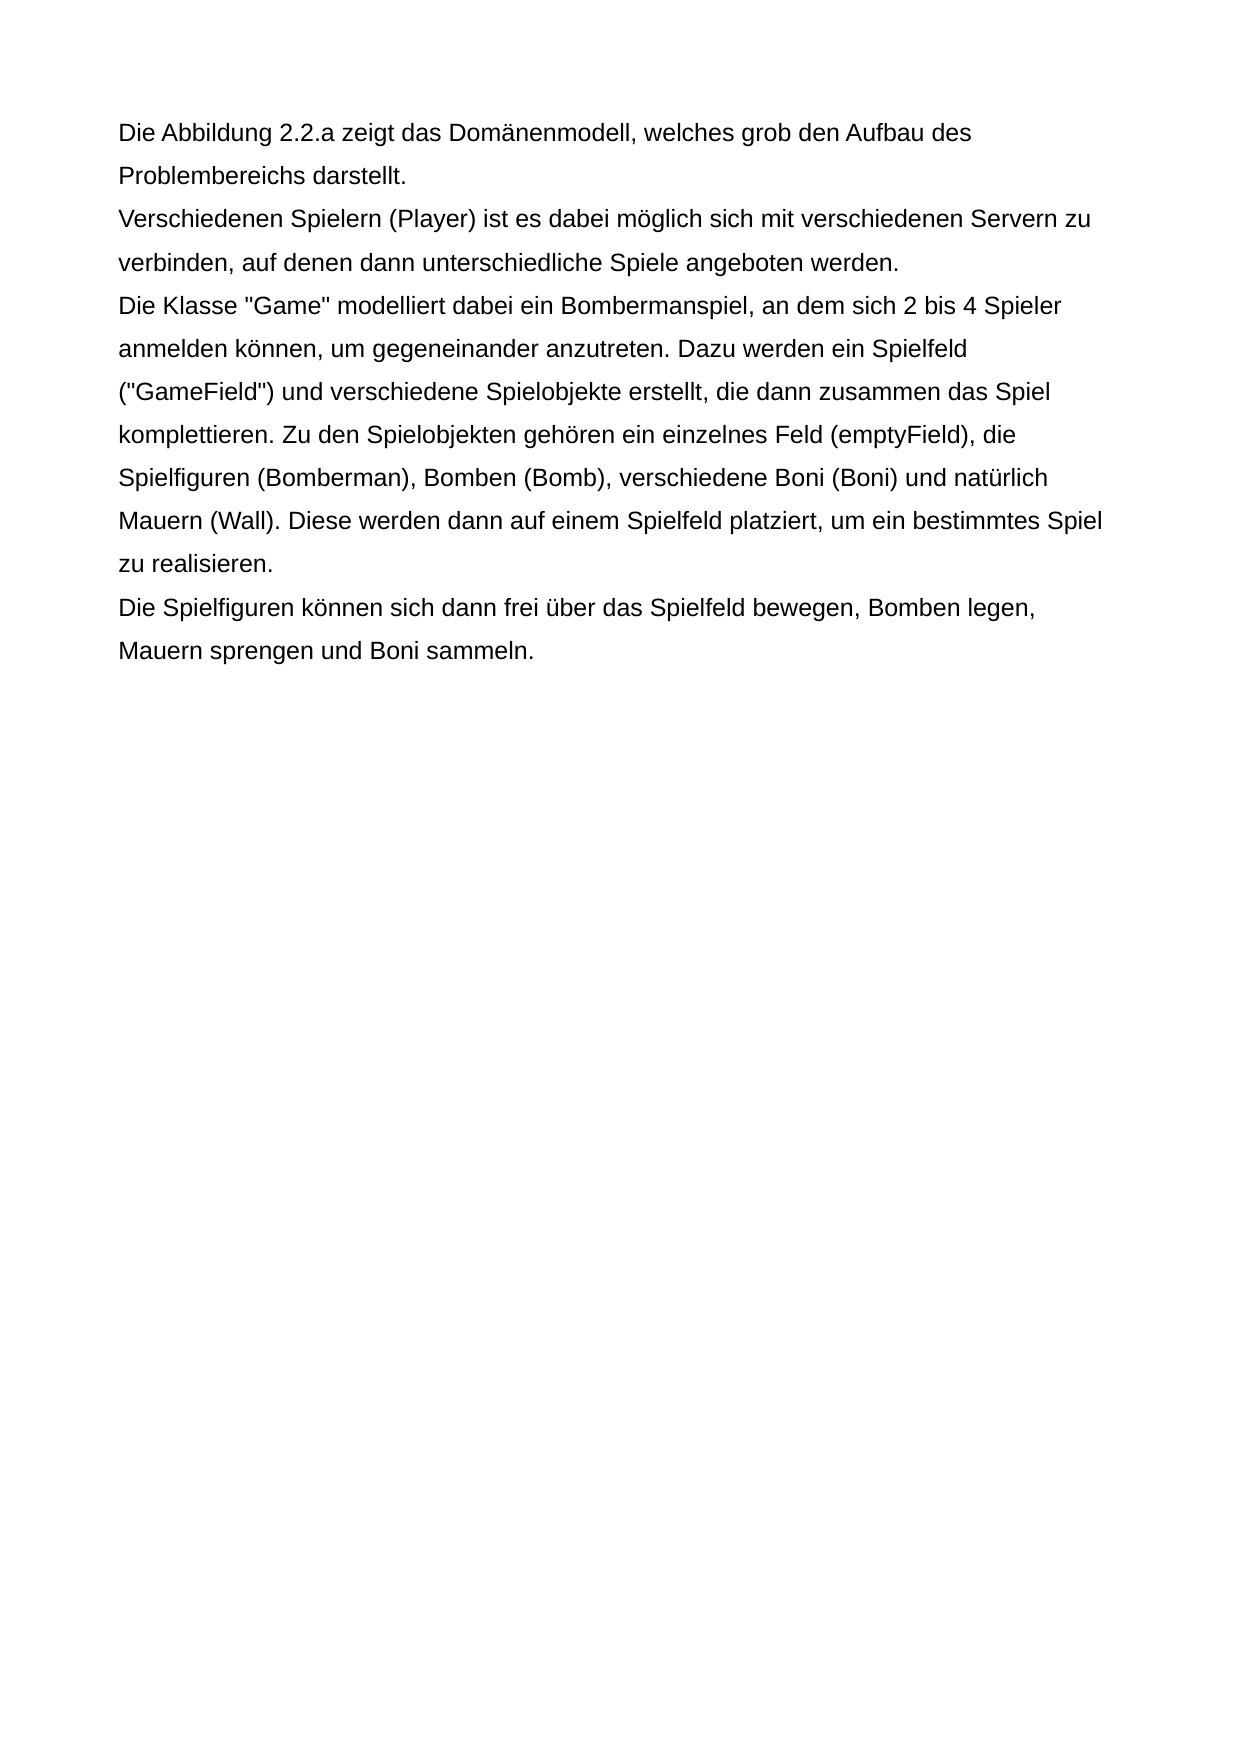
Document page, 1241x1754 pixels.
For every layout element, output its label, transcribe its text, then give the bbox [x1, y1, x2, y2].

text Die Abbildung 2.2.a zeigt das Domänenmodell, welches grob den Aufbau des Problembereichs darstellt. Verschiedenen Spielern (Player) ist es dabei möglich sich mit verschiedenen Servern zu verbinden, auf denen dann unterschiedliche Spiele angeboten werden. Die Klasse "Game" modelliert dabei ein Bombermanspiel, an dem sich 2 bis 4 Spieler anmelden können, um gegeneinander anzutreten. Dazu werden ein Spielfeld ("GameField") und verschiedene Spielobjekte erstellt, die dann zusammen das Spiel komplettieren. Zu den Spielobjekten gehören ein einzelnes Feld (emptyField), die Spielfiguren (Bomberman), Bomben (Bomb), verschiedene Boni (Boni) und natürlich Mauern (Wall). Diese werden dann auf einem Spielfeld platziert, um ein bestimmtes Spiel zu realisieren. Die Spielfiguren können sich dann frei über das Spielfeld bewegen, Bomben legen, Mauern sprengen und Boni sammeln. [118, 118, 1122, 664]
